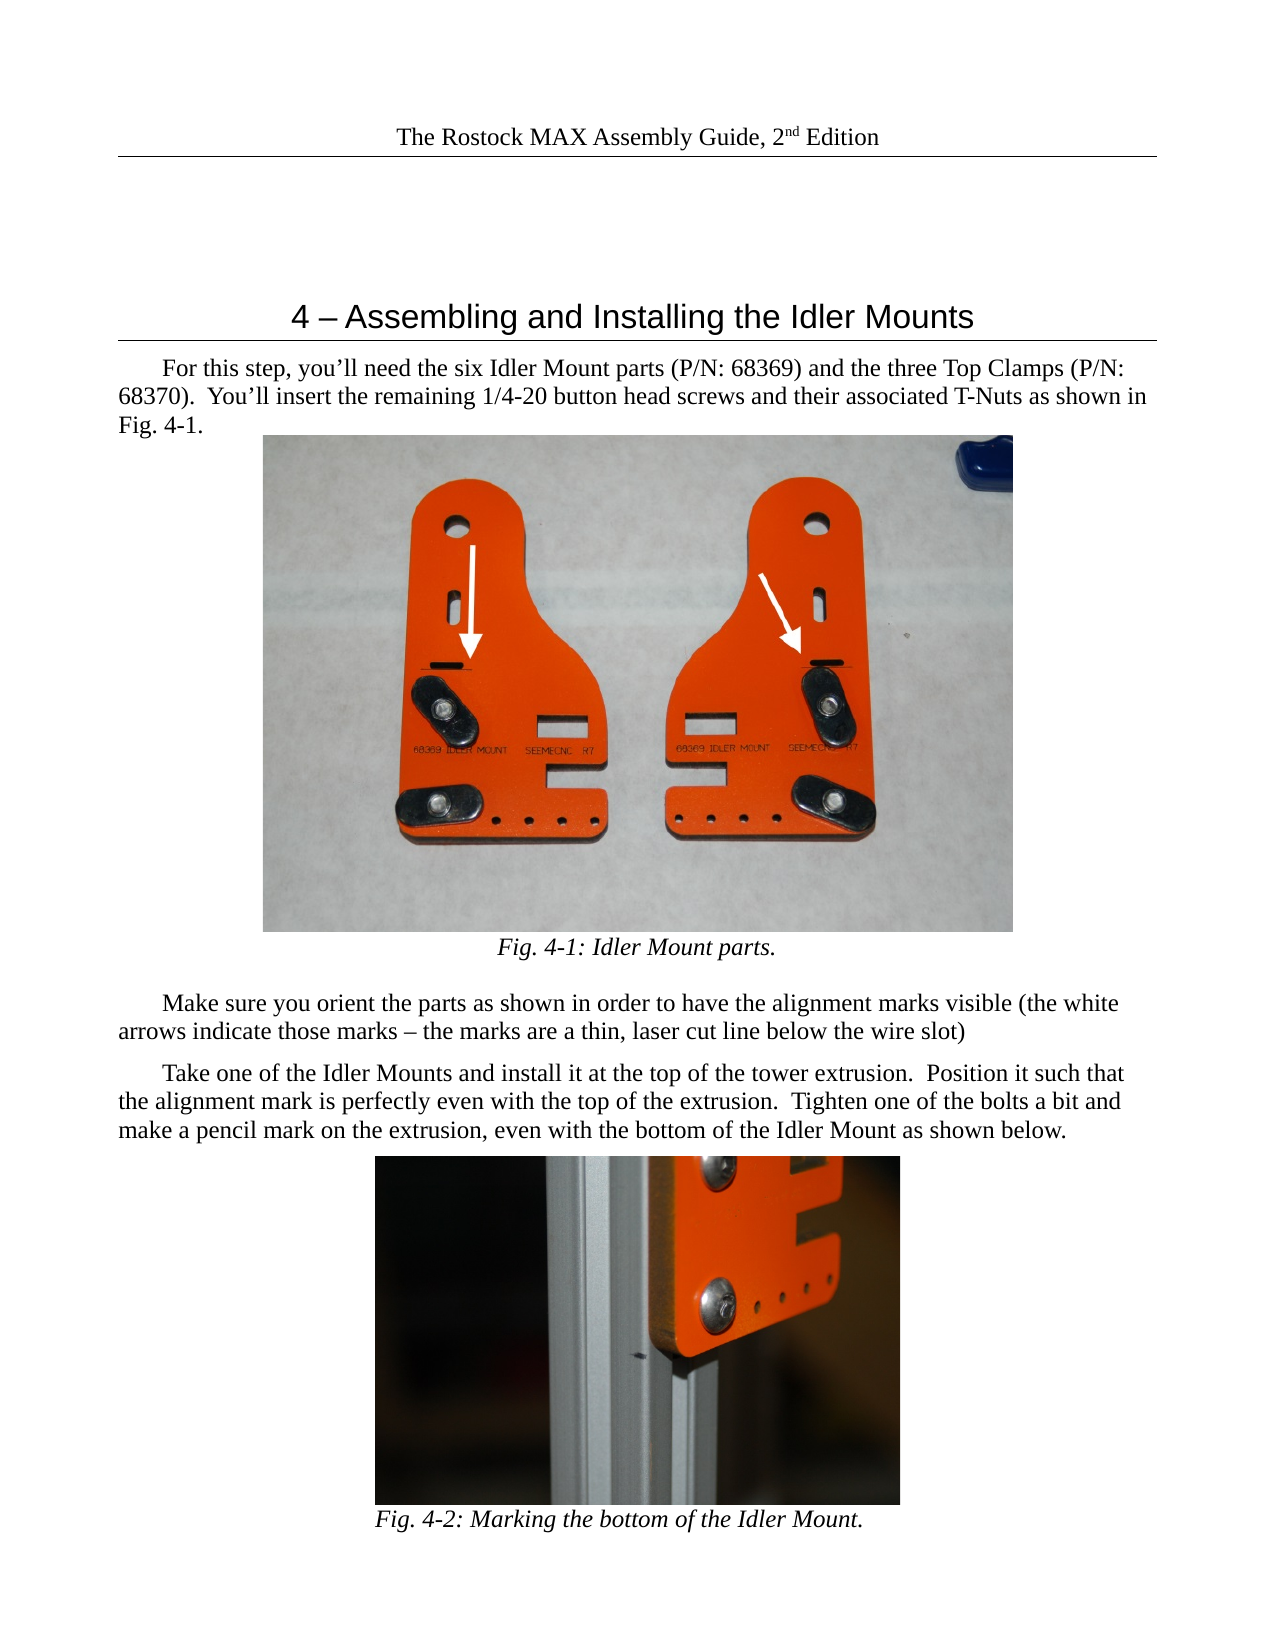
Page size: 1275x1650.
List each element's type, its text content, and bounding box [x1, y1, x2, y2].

text Make sure you orient the parts as shown in order to have the alignment marks visible (the white arrows indicate those marks – the marks are a thin, laser cut line below the wire slot) [118, 988, 1157, 1045]
picture [262, 435, 1013, 932]
text For this step, you’ll need the six Idler Mount parts (P/N: 68369) and the three Top Clamps (P/N: 68370). You’ll insert the remaining 1/4-20 button head screws and their associated T-Nuts as shown in Fig. 4-1. [118, 353, 1157, 439]
subtitle 4 – Assembling and Installing the Idler Mounts [118, 293, 1157, 340]
text Fig. 4-2: Marking the bottom of the Idler Mount. [375, 1505, 900, 1533]
text Take one of the Idler Mounts and install it at the top of the tower extrusion. Position it such that the alignment mark is perfectly even with the top of the extrusion. Tighten one of the bolts a bit and make a pencil mark on the extrusion, even with the bottom of the Idler Mount as shown below. [118, 1058, 1157, 1144]
picture [375, 1156, 901, 1505]
text Fig. 4-1: Idler Mount parts. [263, 932, 1013, 961]
